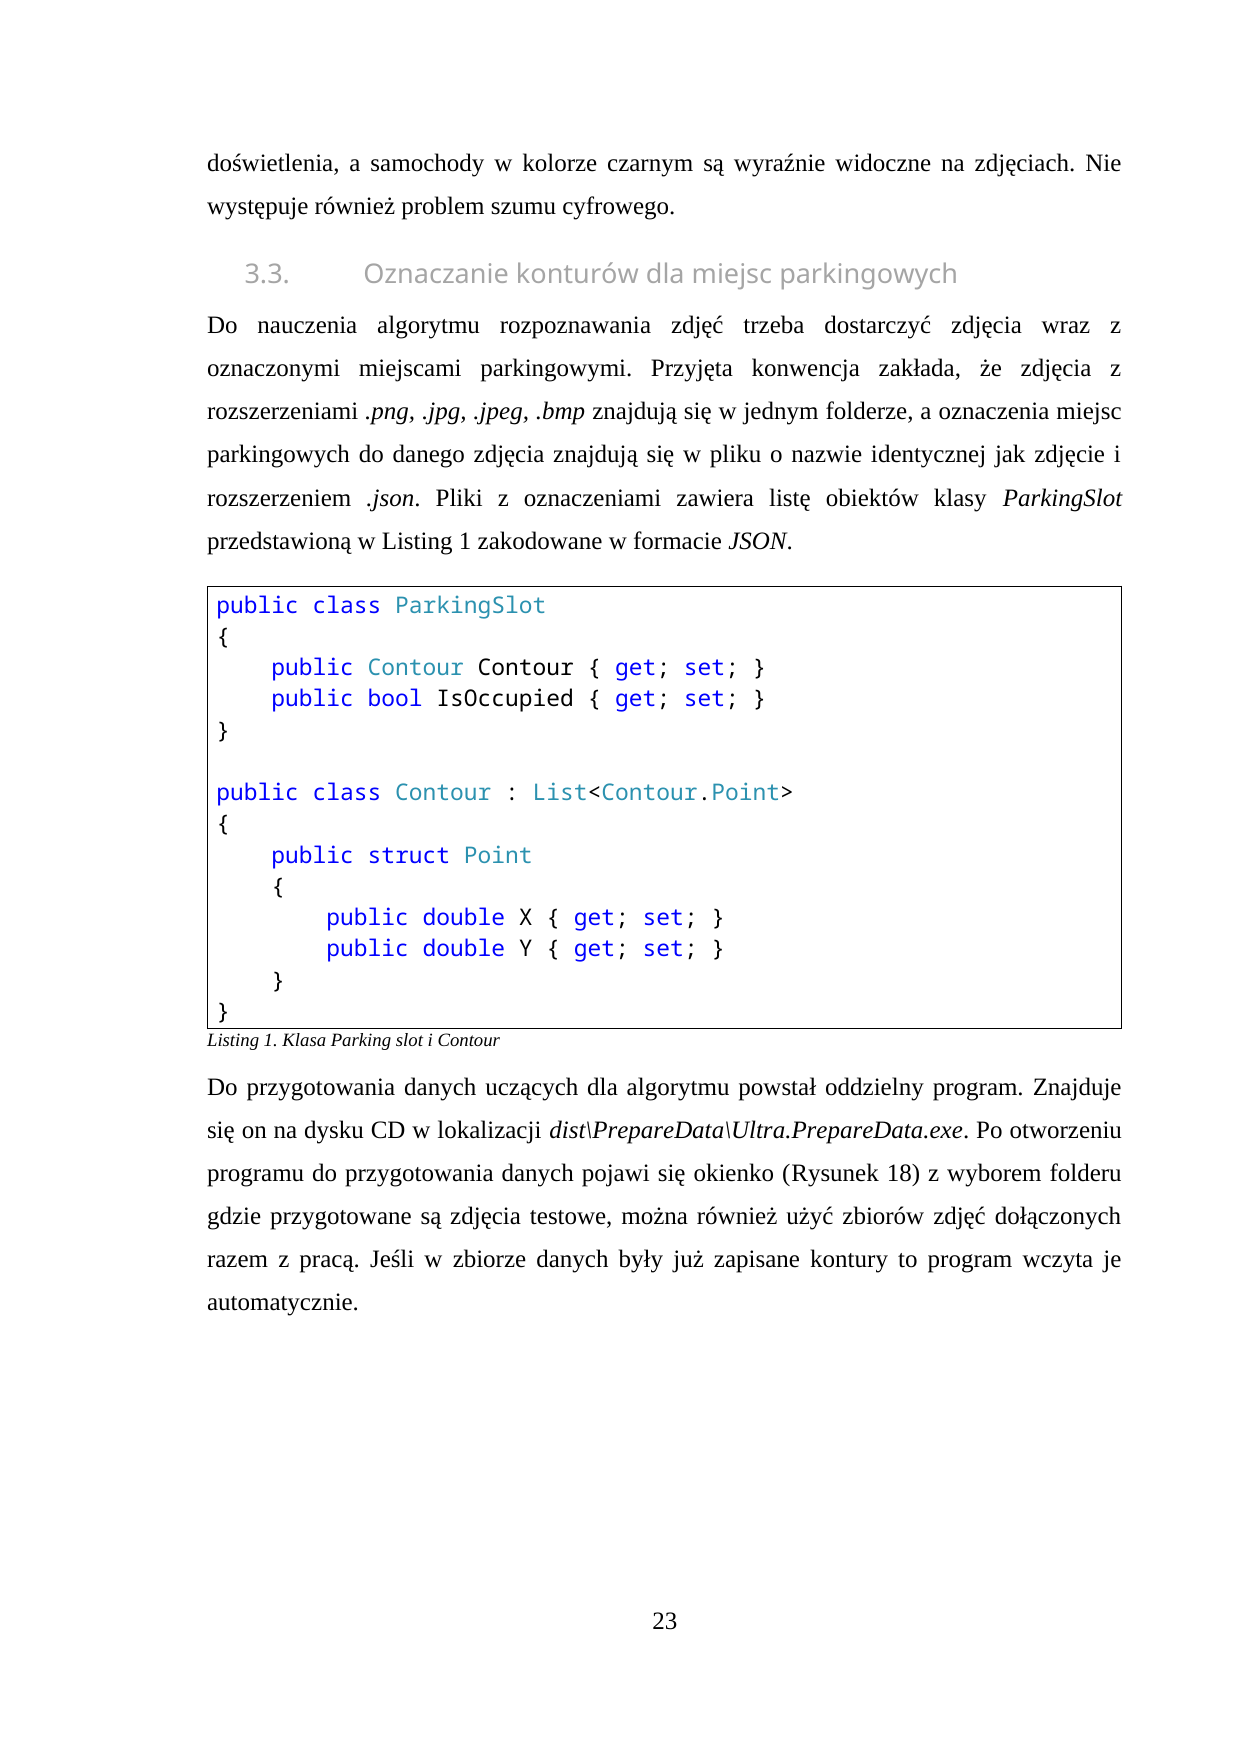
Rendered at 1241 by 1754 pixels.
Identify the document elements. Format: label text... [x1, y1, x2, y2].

text doświetlenia, a samochody w kolorze czarnym są wyraźnie widoczne na zdjęciach. Nie występuje również problem szumu cyfrowego. [207, 148, 1122, 219]
text Listing 1. Klasa Parking slot i Contour [207, 1029, 1122, 1051]
list public double X { get; set; } [208, 898, 1121, 929]
list public class Contour : List<Contour.Point> [208, 773, 1121, 804]
list } [208, 992, 1121, 1028]
list } [208, 961, 1121, 992]
list { [208, 617, 1121, 648]
list { [208, 804, 1121, 836]
list Oznaczanie konturów dla miejsc parkingowych [244, 255, 1122, 292]
list public double Y { get; set; } [208, 929, 1121, 961]
list public bool IsOccupied { get; set; } [208, 679, 1121, 711]
list { [208, 867, 1121, 898]
text Do przygotowania danych uczących dla algorytmu powstał oddzielny program. Znajduje się on na dysku CD w lokalizacji dist\PrepareData\Ultra.PrepareData.exe. Po otworzeniu programu do przygotowania danych pojawi się okienko (Rysunek 18) z wyborem folderu gdzie przygotowane są zdjęcia testowe, można również użyć zbiorów zdjęć dołączonych razem z pracą. Jeśli w zbiorze danych były już zapisane kontury to program wczyta je automatycznie. [207, 1072, 1122, 1316]
list public struct Point [208, 836, 1121, 867]
list public Contour Contour { get; set; } [208, 648, 1121, 679]
list } [208, 711, 1121, 745]
text Do nauczenia algorytmu rozpoznawania zdjęć trzeba dostarczyć zdjęcia wraz z oznaczonymi miejscami parkingowymi. Przyjęta konwencja zakłada, że zdjęcia z rozszerzeniami .png, .jpg, .jpeg, .bmp znajdują się w jednym folderze, a oznaczenia miejsc parkingowych do danego zdjęcia znajdują się w pliku o nazwie identycznej jak zdjęcie i rozszerzeniem .json. Pliki z oznaczeniami zawiera listę obiektów klasy ParkingSlot przedstawioną w Listing 1 zakodowane w formacie JSON. [207, 310, 1122, 554]
list public class ParkingSlot [208, 587, 1121, 617]
